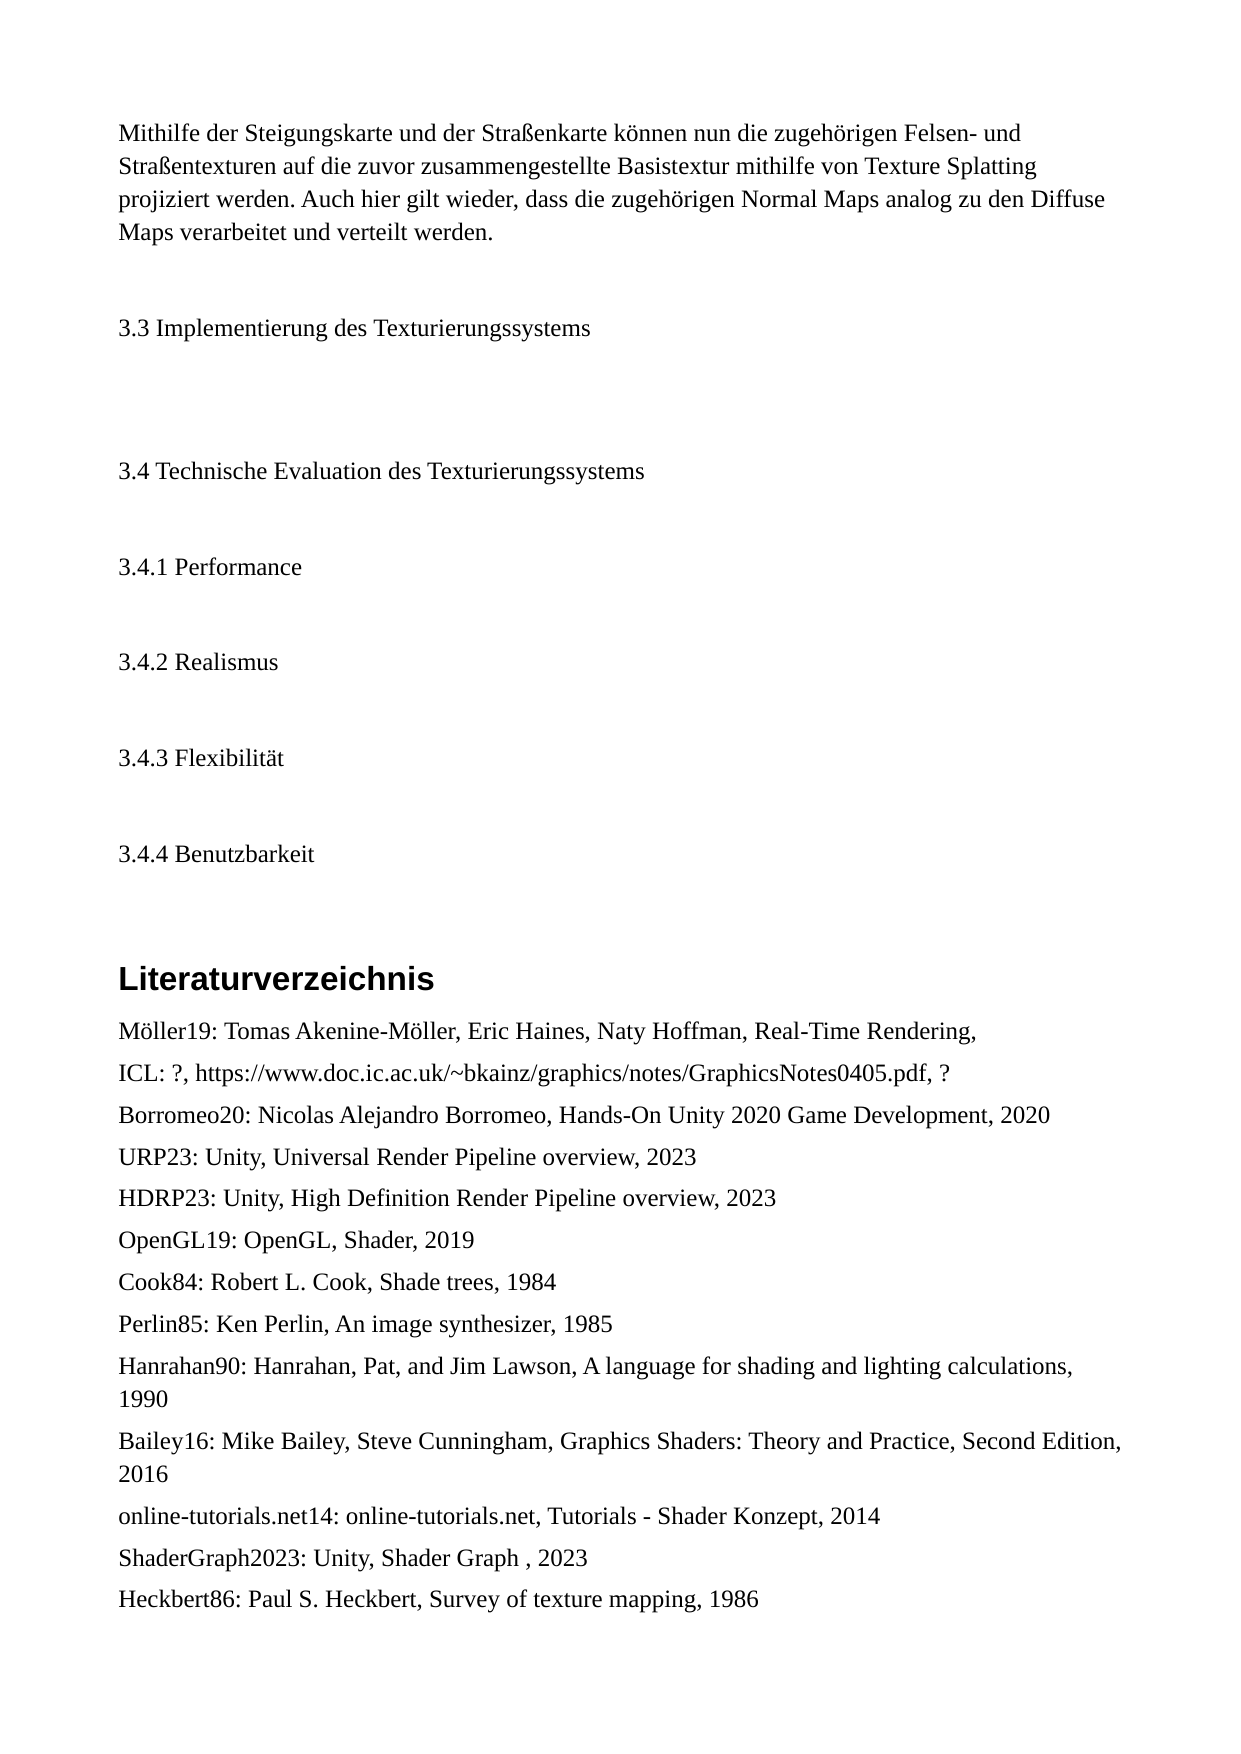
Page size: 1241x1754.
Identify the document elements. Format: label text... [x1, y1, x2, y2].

text Hanrahan90: Hanrahan, Pat, and Jim Lawson, A language for shading and lighting calculations, 1990 [118, 1351, 1122, 1413]
text ShaderGraph2023: Unity, Shader Graph , 2023 [118, 1543, 1122, 1571]
subtitle Literaturverzeichnis [118, 959, 1122, 998]
text 3.4.4 Benutzbarkeit [118, 839, 1122, 867]
text HDRP23: Unity, High Definition Render Pipeline overview, 2023 [118, 1183, 1122, 1212]
text Heckbert86: Paul S. Heckbert, Survey of texture mapping, 1986 [118, 1584, 1122, 1613]
text Mithilfe der Steigungskarte und der Straßenkarte können nun die zugehörigen Felsen- und Straßentexturen auf die zuvor zusammengestellte Basistextur mithilfe von Texture Splatting projiziert werden. Auch hier gilt wieder, dass die zugehörigen Normal Maps analog zu den Diffuse Maps verarbeitet und verteilt werden. [118, 118, 1122, 246]
text online-tutorials.net14: online-tutorials.net, Tutorials - Shader Konzept, 2014 [118, 1501, 1122, 1529]
text 3.4.1 Performance [118, 552, 1122, 581]
text Möller19: Tomas Akenine-Möller, ‎Eric Haines, ‎Naty Hoffman, Real-Time Rendering, [118, 1016, 1122, 1045]
text 3.3 Implementierung des Texturierungssystems [118, 313, 1122, 342]
text OpenGL19: OpenGL, Shader, 2019 [118, 1225, 1122, 1254]
text 3.4 Technische Evaluation des Texturierungssystems [118, 456, 1122, 485]
text Cook84: Robert L. Cook, Shade trees, 1984 [118, 1267, 1122, 1296]
text 3.4.3 Flexibilität [118, 743, 1122, 772]
text Perlin85: Ken Perlin, An image synthesizer, 1985 [118, 1309, 1122, 1338]
text URP23: Unity, Universal Render Pipeline overview, 2023 [118, 1142, 1122, 1170]
text 3.4.2 Realismus [118, 647, 1122, 676]
text ICL: ?, https://www.doc.ic.ac.uk/~bkainz/graphics/notes/GraphicsNotes0405.pdf, ? [118, 1058, 1122, 1087]
text Bailey16: Mike Bailey, ‎Steve Cunningham, Graphics Shaders: Theory and Practice, Second Edition, 2016 [118, 1426, 1122, 1488]
text Borromeo20: Nicolas Alejandro Borromeo, Hands-On Unity 2020 Game Development, 2020 [118, 1100, 1122, 1128]
